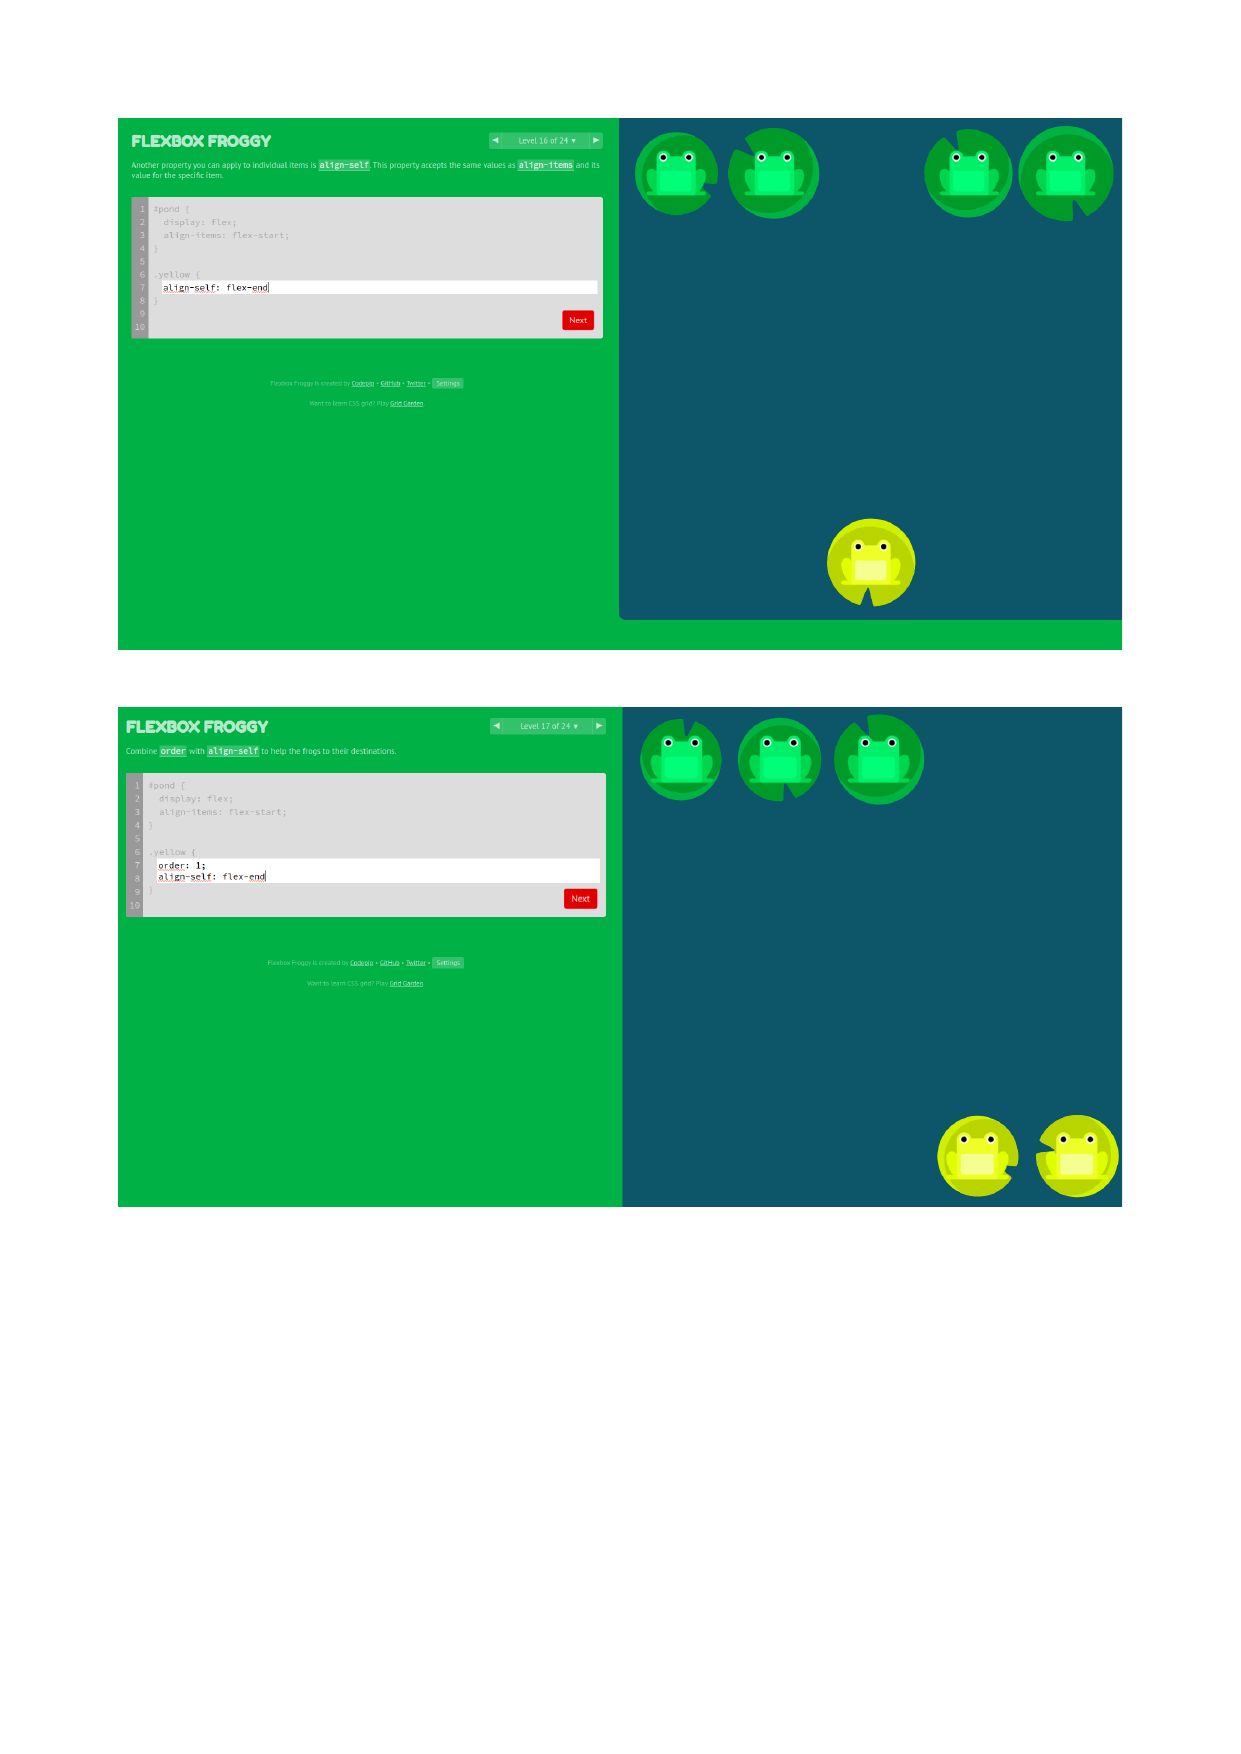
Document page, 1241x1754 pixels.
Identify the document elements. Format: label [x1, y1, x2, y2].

picture [118, 707, 1123, 1207]
picture [118, 118, 1123, 650]
